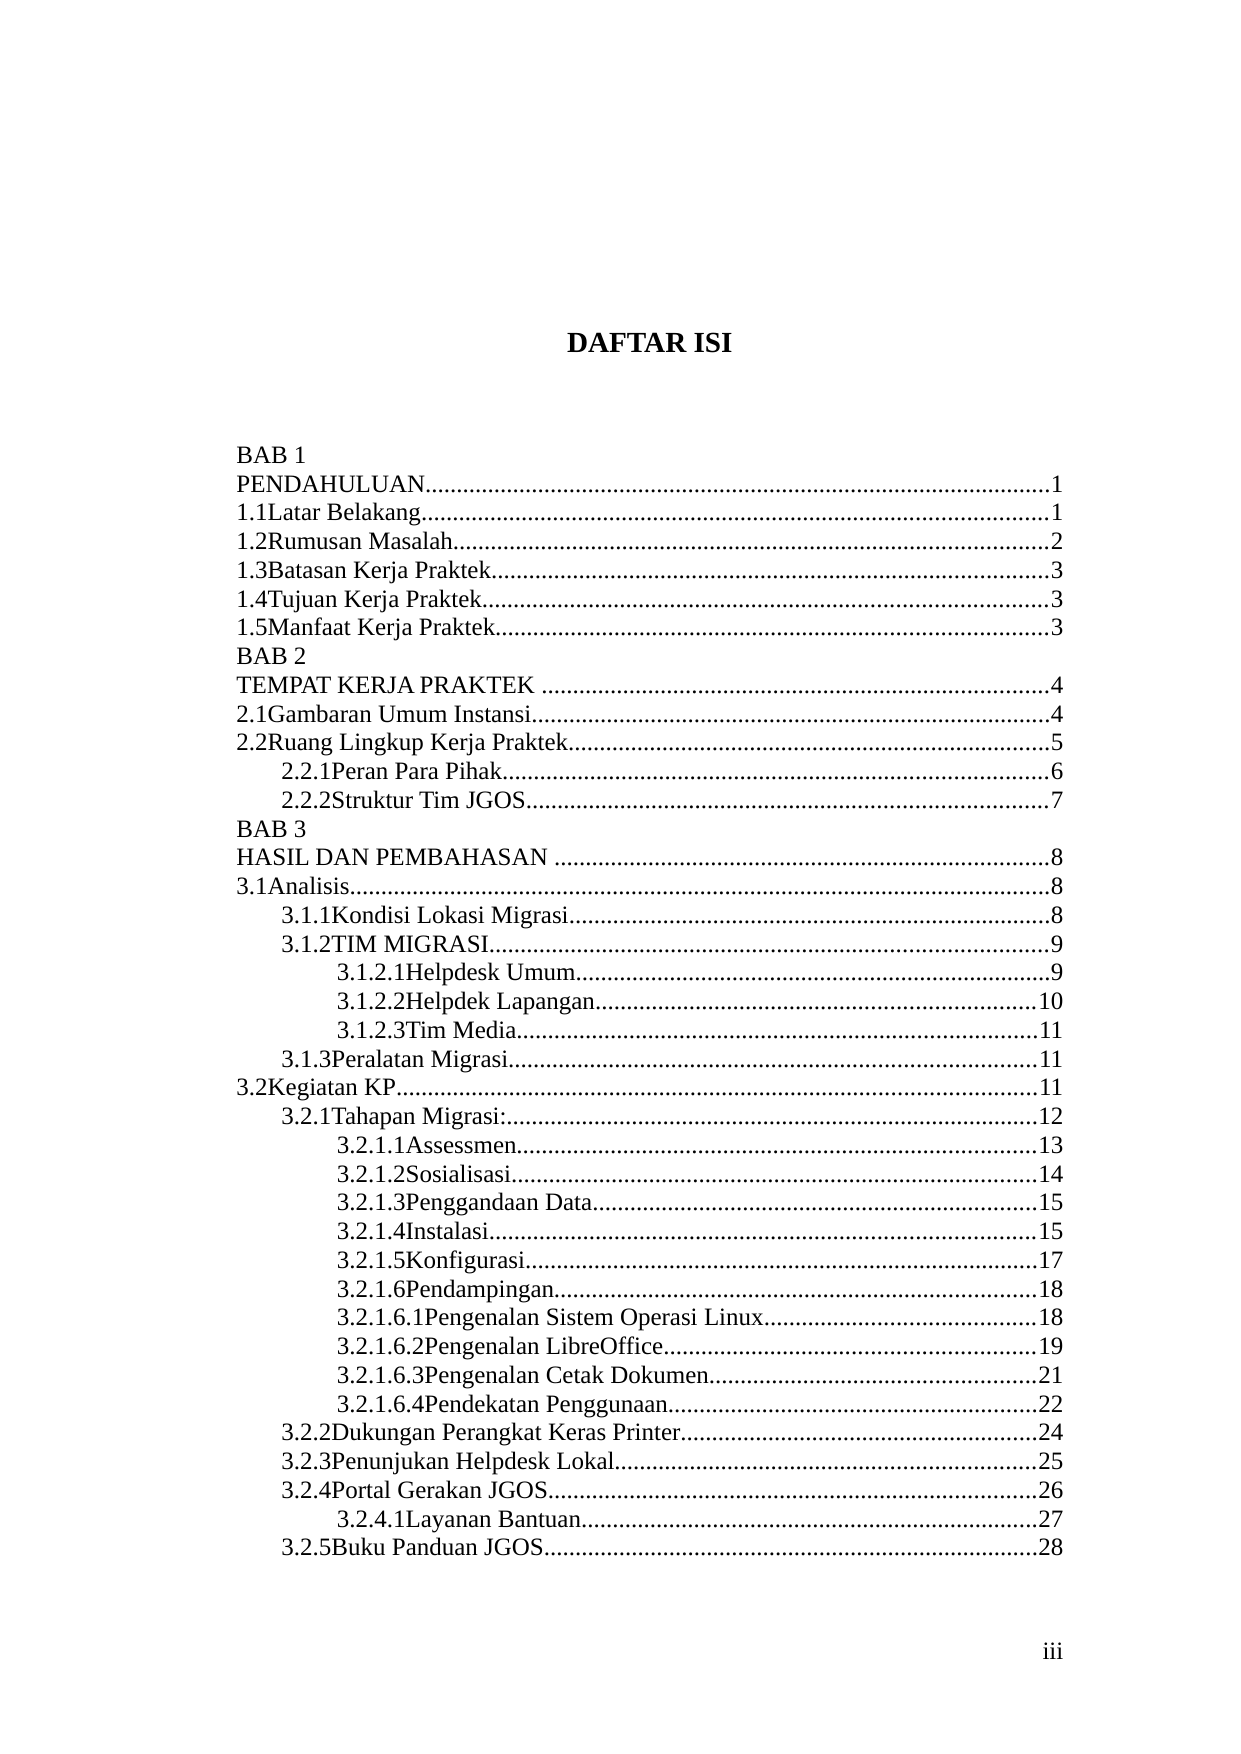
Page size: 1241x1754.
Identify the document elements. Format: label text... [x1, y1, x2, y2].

subtitle Daftar Isi [236, 325, 1063, 358]
text 3.2.1.6.3Pengenalan Cetak Dokumen 21 [337, 1360, 1063, 1389]
text 1.3Batasan Kerja Praktek 3 [236, 555, 1063, 584]
text 3.2.1.1Assessmen 13 [337, 1130, 1063, 1159]
text 3.2.1.2Sosialisasi 14 [337, 1159, 1063, 1187]
text 2.1Gambaran Umum Instansi 4 [236, 699, 1063, 727]
text 3.2.1Tahapan migrasi: 12 [281, 1101, 1063, 1130]
text 3.2.1.6Pendampingan 18 [337, 1274, 1063, 1302]
text 1.1Latar belakang 1 [236, 497, 1063, 526]
text 1.5Manfaat Kerja Praktek 3 [236, 612, 1063, 641]
text 3.2.4.1Layanan Bantuan 27 [337, 1504, 1063, 1532]
text 3.1.2.3Tim media 11 [337, 1015, 1063, 1044]
text 3.2.1.6.1Pengenalan Sistem Operasi Linux 18 [337, 1302, 1063, 1331]
text 3.1.1Kondisi Lokasi Migrasi 8 [281, 900, 1063, 929]
text 3.1.2TIM MIGRASI 9 [281, 929, 1063, 957]
text 3.2.1.4Instalasi 15 [337, 1216, 1063, 1245]
text BAB 3 HASIL DAN PEMBAHASAN 8 [236, 814, 1063, 871]
text 3.2.3Penunjukan Helpdesk Lokal 25 [281, 1446, 1063, 1475]
text 3.2.1.5Konfigurasi 17 [337, 1245, 1063, 1274]
text 3.1.2.1Helpdesk Umum 9 [337, 957, 1063, 986]
text 3.1.2.2Helpdek Lapangan 10 [337, 986, 1063, 1015]
text 3.2.4Portal Gerakan JGOS 26 [281, 1475, 1063, 1504]
text 2.2.1Peran Para Pihak 6 [281, 756, 1063, 785]
text BAB 1 PENDAHULUAN 1 [236, 440, 1063, 497]
text 2.2.2Struktur Tim JGOS 7 [281, 785, 1063, 814]
text 3.1Analisis 8 [236, 871, 1063, 900]
text 3.2.2Dukungan Perangkat Keras Printer 24 [281, 1417, 1063, 1446]
text 2.2Ruang Lingkup Kerja Praktek 5 [236, 727, 1063, 756]
text 1.4Tujuan Kerja Praktek 3 [236, 584, 1063, 612]
text 3.2.1.6.4Pendekatan Penggunaan 22 [337, 1389, 1063, 1417]
text 3.2.1.3Penggandaan Data 15 [337, 1187, 1063, 1216]
text 3.2.5Buku Panduan JGOS 28 [281, 1532, 1063, 1561]
text 1.2Rumusan Masalah 2 [236, 526, 1063, 555]
text BAB 2 TEMPAT KERJA PRAKTEK 4 [236, 641, 1063, 699]
text 3.2.1.6.2Pengenalan LibreOffice 19 [337, 1331, 1063, 1360]
text 3.1.3Peralatan Migrasi 11 [281, 1044, 1063, 1072]
text 3.2Kegiatan KP 11 [236, 1072, 1063, 1101]
